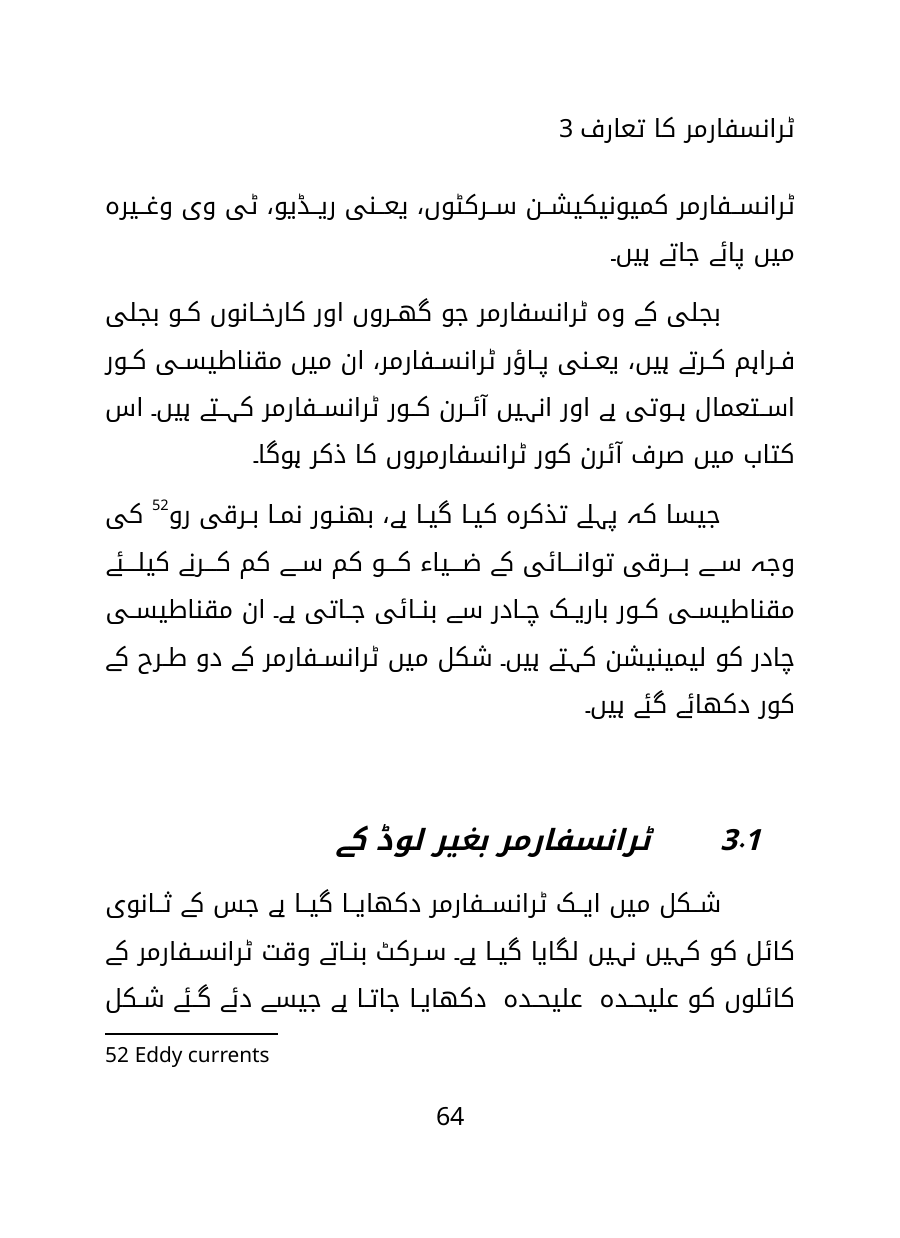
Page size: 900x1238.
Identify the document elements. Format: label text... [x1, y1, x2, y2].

subtitle ٹرانسفارمر بغیر لوڈ کے [105, 813, 720, 868]
text بجلی کے وہ ٹرانسفارمر جو گھروں اور کارخانوں کو بجلی فراہم کرتے ہیں، یعنی پاؤر ٹرانسفارمر، ان میں مقناطیسی کور استعمال ہوتی ہے اور انہیں آئرن کور ٹرانسفارمر کہتے ہیں۔ اس کتاب میں صرف آئرن کور ٹرانسفارمروں کا ذکر ہوگا۔ [105, 290, 795, 479]
text شکل میں ایک ٹرانسفارمر دکھایا گیا ہے جس کے ثانوی کائل کو کہیں نہیں لگایا گیا ہے۔ سرکٹ بناتے وقت ٹرانسفارمر کے کائلوں کو علیحدہ علیحدہ دکھایا جاتا ہے جیسے دئے گئے شکل میں کیا گیا ہے۔ابتدائی کائل پر برقی دباؤ دینے سے ابتدائی کائل میں محرک برقی روچالو ہوگا جو کور میں مقناطیسی روکو جنم دے گا۔ یہ لہراتا مقناطیسی رو ابتدائی کائل میں ای ایم ایف کو جنم دے گا [105, 881, 795, 1023]
text Eddy currents [105, 1040, 795, 1068]
text ٹرانسفارمر کے کائلوں کے مابین باہمی مقناطیسی رو خلا کے ذریعہ بھی ہو سکتا ہے۔ ایسے حال میں اس ٹرانسفارمر کی کور ہوا ہوتی ہے اور انہیں ائر کور ٹرانسفارمر کہتے ہیں۔ ایسے ٹرانسفارمر کمیونیکیشن سرکٹوں، یعنی ریڈیو، ٹی وی وغیرہ میں پائے جاتے ہیں۔ [105, 182, 795, 277]
text جیسا کہ پہلے تذکرہ کیا گیا ہے، بھنور نما برقی رو کی وجہ سے برقی توانائی کے ضیاء کو کم سے کم کرنے کیلئے مقناطیسی کور باریک چادر سے بنائی جاتی ہے۔ ان مقناطیسی چادر کو لیمینیشن کہتے ہیں۔ شکل میں ٹرانسفارمر کے دو طرح کے کور دکھائے گئے ہیں۔ [105, 492, 795, 729]
